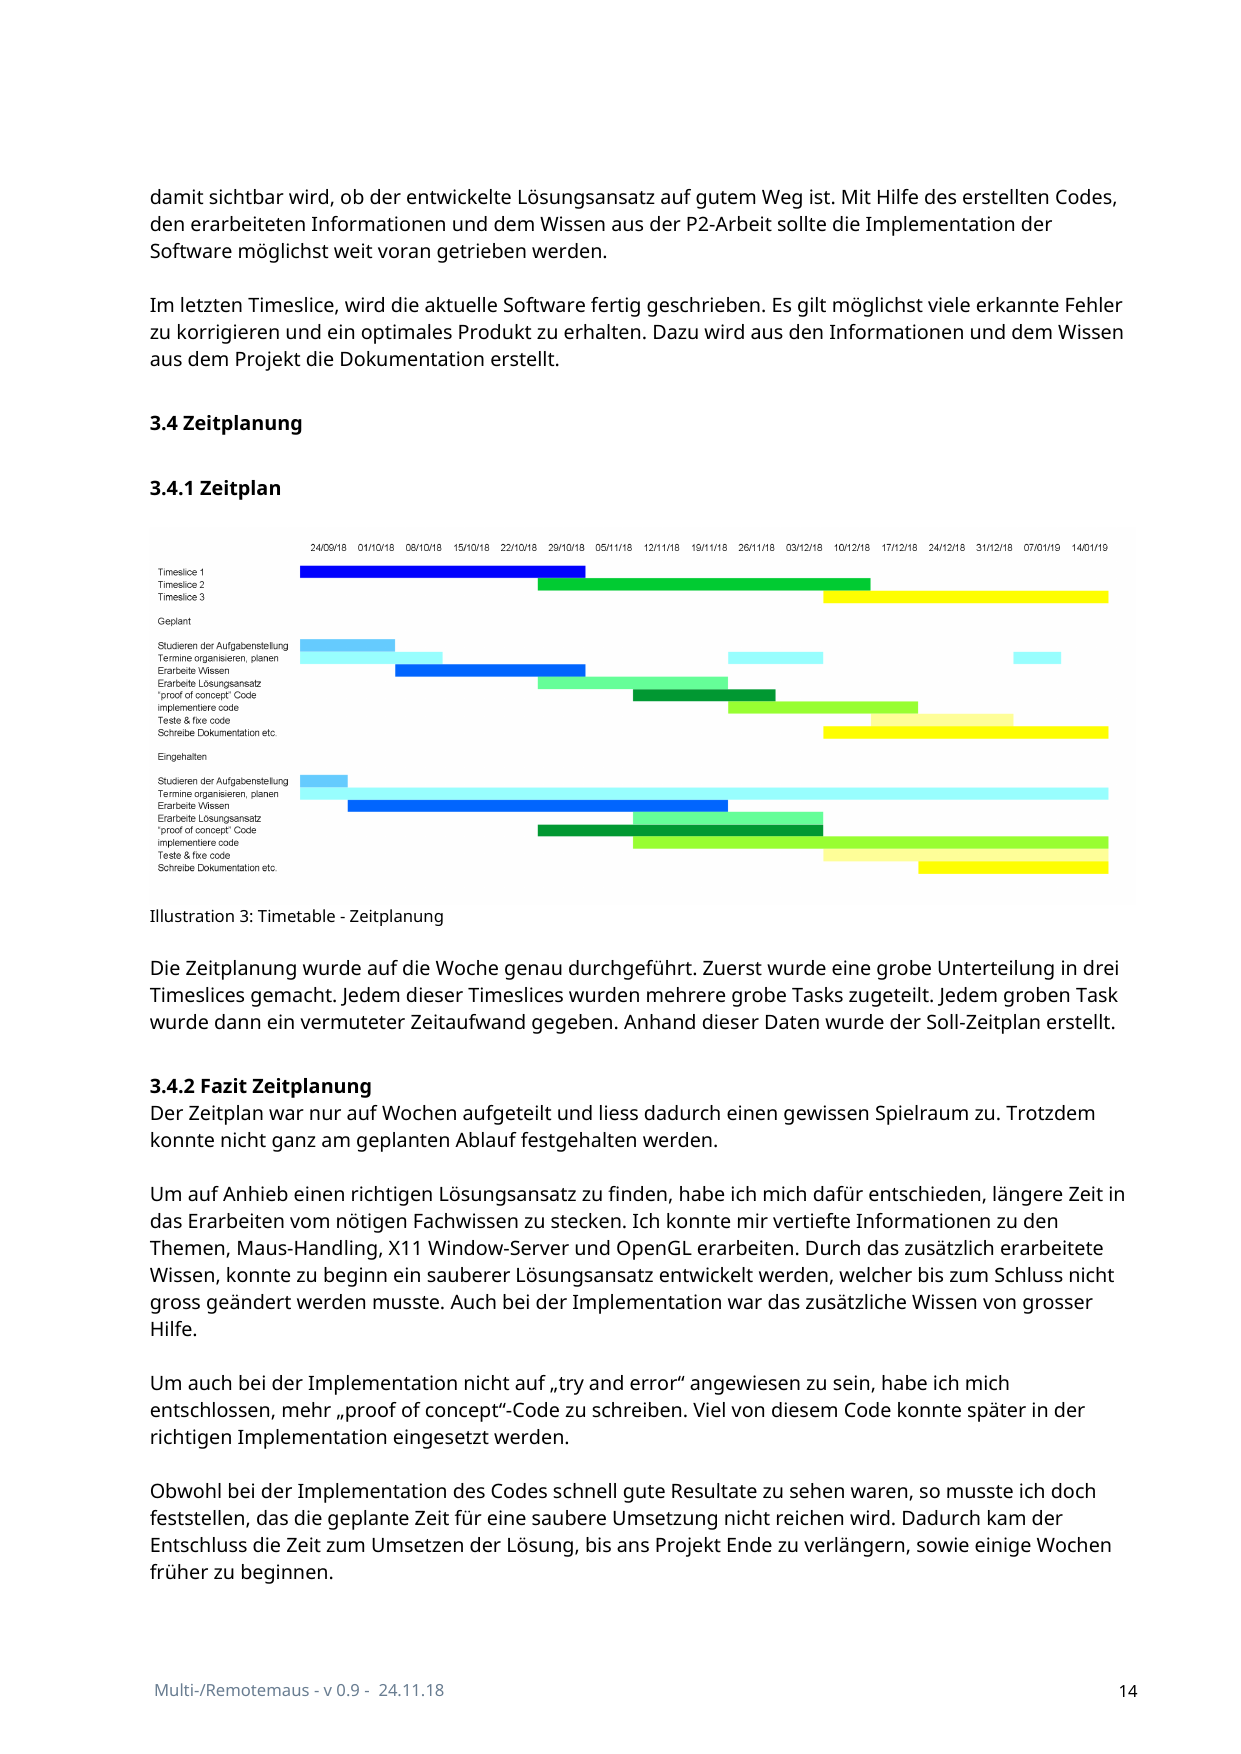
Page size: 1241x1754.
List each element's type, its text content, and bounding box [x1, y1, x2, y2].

text Im letzten Timeslice, wird die aktuelle Software fertig geschrieben. Es gilt möglichst viele erkannte Fehler zu korrigieren und ein optimales Produkt zu erhalten. Dazu wird aus den Informationen und dem Wissen aus dem Projekt die Dokumentation erstellt. [149, 291, 1136, 372]
text Um auf Anhieb einen richtigen Lösungsansatz zu finden, habe ich mich dafür entschieden, längere Zeit in das Erarbeiten vom nötigen Fachwissen zu stecken. Ich konnte mir vertiefte Informationen zu den Themen, Maus-Handling, X11 Window-Server und OpenGL erarbeiten. Durch das zusätzlich erarbeitete Wissen, konnte zu beginn ein sauberer Lösungsansatz entwickelt werden, welcher bis zum Schluss nicht gross geändert werden musste. Auch bei der Implementation war das zusätzliche Wissen von grosser Hilfe. [149, 1181, 1136, 1342]
text Obwohl bei der Implementation des Codes schnell gute Resultate zu sehen waren, so musste ich doch feststellen, das die geplante Zeit für eine saubere Umsetzung nicht reichen wird. Dadurch kam der Entschluss die Zeit zum Umsetzen der Lösung, bis ans Projekt Ende zu verlängern, sowie einige Wochen früher zu beginnen. [149, 1477, 1136, 1585]
subtitle Fazit Zeitplanung [149, 1073, 1136, 1100]
text Um auch bei der Implementation nicht auf „try and error“ angewiesen zu sein, habe ich mich entschlossen, mehr „proof of concept“-Code zu schreiben. Viel von diesem Code konnte später in der richtigen Implementation eingesetzt werden. [149, 1369, 1136, 1450]
text Der Zeitplan war nur auf Wochen aufgeteilt und liess dadurch einen gewissen Spielraum zu. Trotzdem konnte nicht ganz am geplanten Ablauf festgehalten werden. [149, 1100, 1136, 1154]
subtitle Zeitplanung [149, 409, 1136, 436]
picture [149, 527, 1136, 905]
text Illustration 3: Timetable - Zeitplanung [149, 905, 1136, 927]
text damit sichtbar wird, ob der entwickelte Lösungsansatz auf gutem Weg ist. Mit Hilfe des erstellten Codes, den erarbeiteten Informationen und dem Wissen aus der P2-Arbeit sollte die Implementation der Software möglichst weit voran getrieben werden. [149, 183, 1136, 264]
text Die Zeitplanung wurde auf die Woche genau durchgeführt. Zuerst wurde eine grobe Unterteilung in drei Timeslices gemacht. Jedem dieser Timeslices wurden mehrere grobe Tasks zugeteilt. Jedem groben Task wurde dann ein vermuteter Zeitaufwand gegeben. Anhand dieser Daten wurde der Soll-Zeitplan erstellt. [149, 954, 1136, 1035]
subtitle Zeitplan [149, 474, 1136, 501]
